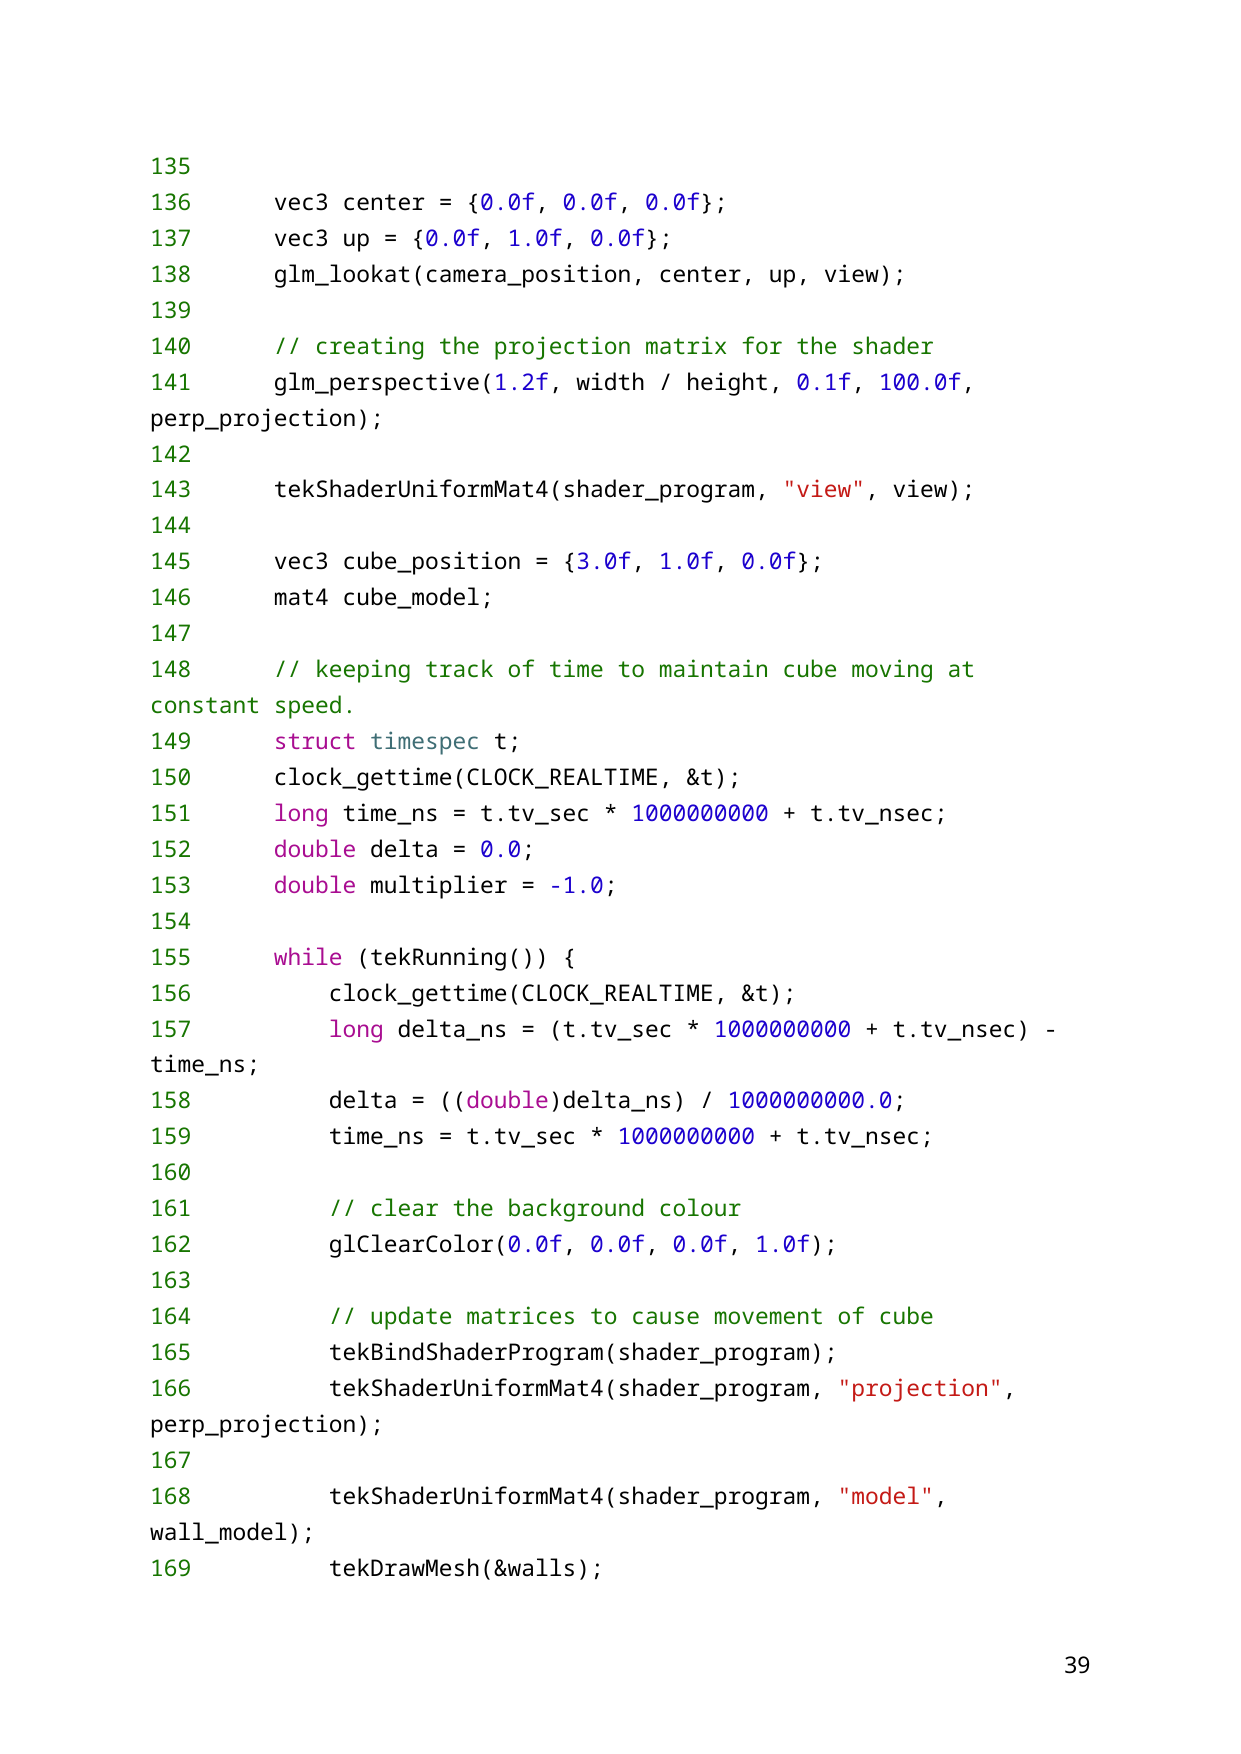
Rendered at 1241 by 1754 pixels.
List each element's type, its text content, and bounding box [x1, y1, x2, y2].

text 144 [150, 509, 1090, 541]
text 138 glm_lookat(camera_position, center, up, view); [150, 258, 1090, 289]
text 160 [150, 1156, 1090, 1187]
text 166 tekShaderUniformMat4(shader_program, "projection", perp_projection); [150, 1372, 1090, 1439]
text 167 [150, 1444, 1090, 1475]
text 154 [150, 905, 1090, 936]
text 142 [150, 437, 1090, 469]
text 145 vec3 cube_position = {3.0f, 1.0f, 0.0f}; [150, 545, 1090, 577]
text 155 while (tekRunning()) { [150, 941, 1090, 972]
text 158 delta = ((double)delta_ns) / 1000000000.0; [150, 1084, 1090, 1116]
text 151 long time_ns = t.tv_sec * 1000000000 + t.tv_nsec; [150, 797, 1090, 828]
text 169 tekDrawMesh(&walls); [150, 1552, 1090, 1583]
text 136 vec3 center = {0.0f, 0.0f, 0.0f}; [150, 186, 1090, 217]
text 147 [150, 617, 1090, 648]
text 153 double multiplier = -1.0; [150, 869, 1090, 900]
text 164 // update matrices to cause movement of cube [150, 1300, 1090, 1331]
text 148 // keeping track of time to maintain cube moving at constant speed. [150, 653, 1090, 720]
text 140 // creating the projection matrix for the shader [150, 330, 1090, 361]
text 149 struct timespec t; [150, 725, 1090, 756]
text 165 tekBindShaderProgram(shader_program); [150, 1336, 1090, 1367]
text 159 time_ns = t.tv_sec * 1000000000 + t.tv_nsec; [150, 1120, 1090, 1152]
text 146 mat4 cube_model; [150, 581, 1090, 612]
text 137 vec3 up = {0.0f, 1.0f, 0.0f}; [150, 222, 1090, 253]
text 162 glClearColor(0.0f, 0.0f, 0.0f, 1.0f); [150, 1228, 1090, 1259]
text 139 [150, 294, 1090, 325]
text 141 glm_perspective(1.2f, width / height, 0.1f, 100.0f, perp_projection); [150, 366, 1090, 433]
text 135 [150, 150, 1090, 181]
text 157 long delta_ns = (t.tv_sec * 1000000000 + t.tv_nsec) - time_ns; [150, 1012, 1090, 1080]
text 168 tekShaderUniformMat4(shader_program, "model", wall_model); [150, 1480, 1090, 1547]
text 163 [150, 1264, 1090, 1295]
text 143 tekShaderUniformMat4(shader_program, "view", view); [150, 473, 1090, 505]
text 150 clock_gettime(CLOCK_REALTIME, &t); [150, 761, 1090, 792]
text 156 clock_gettime(CLOCK_REALTIME, &t); [150, 977, 1090, 1008]
text 161 // clear the background colour [150, 1192, 1090, 1223]
text 152 double delta = 0.0; [150, 833, 1090, 864]
